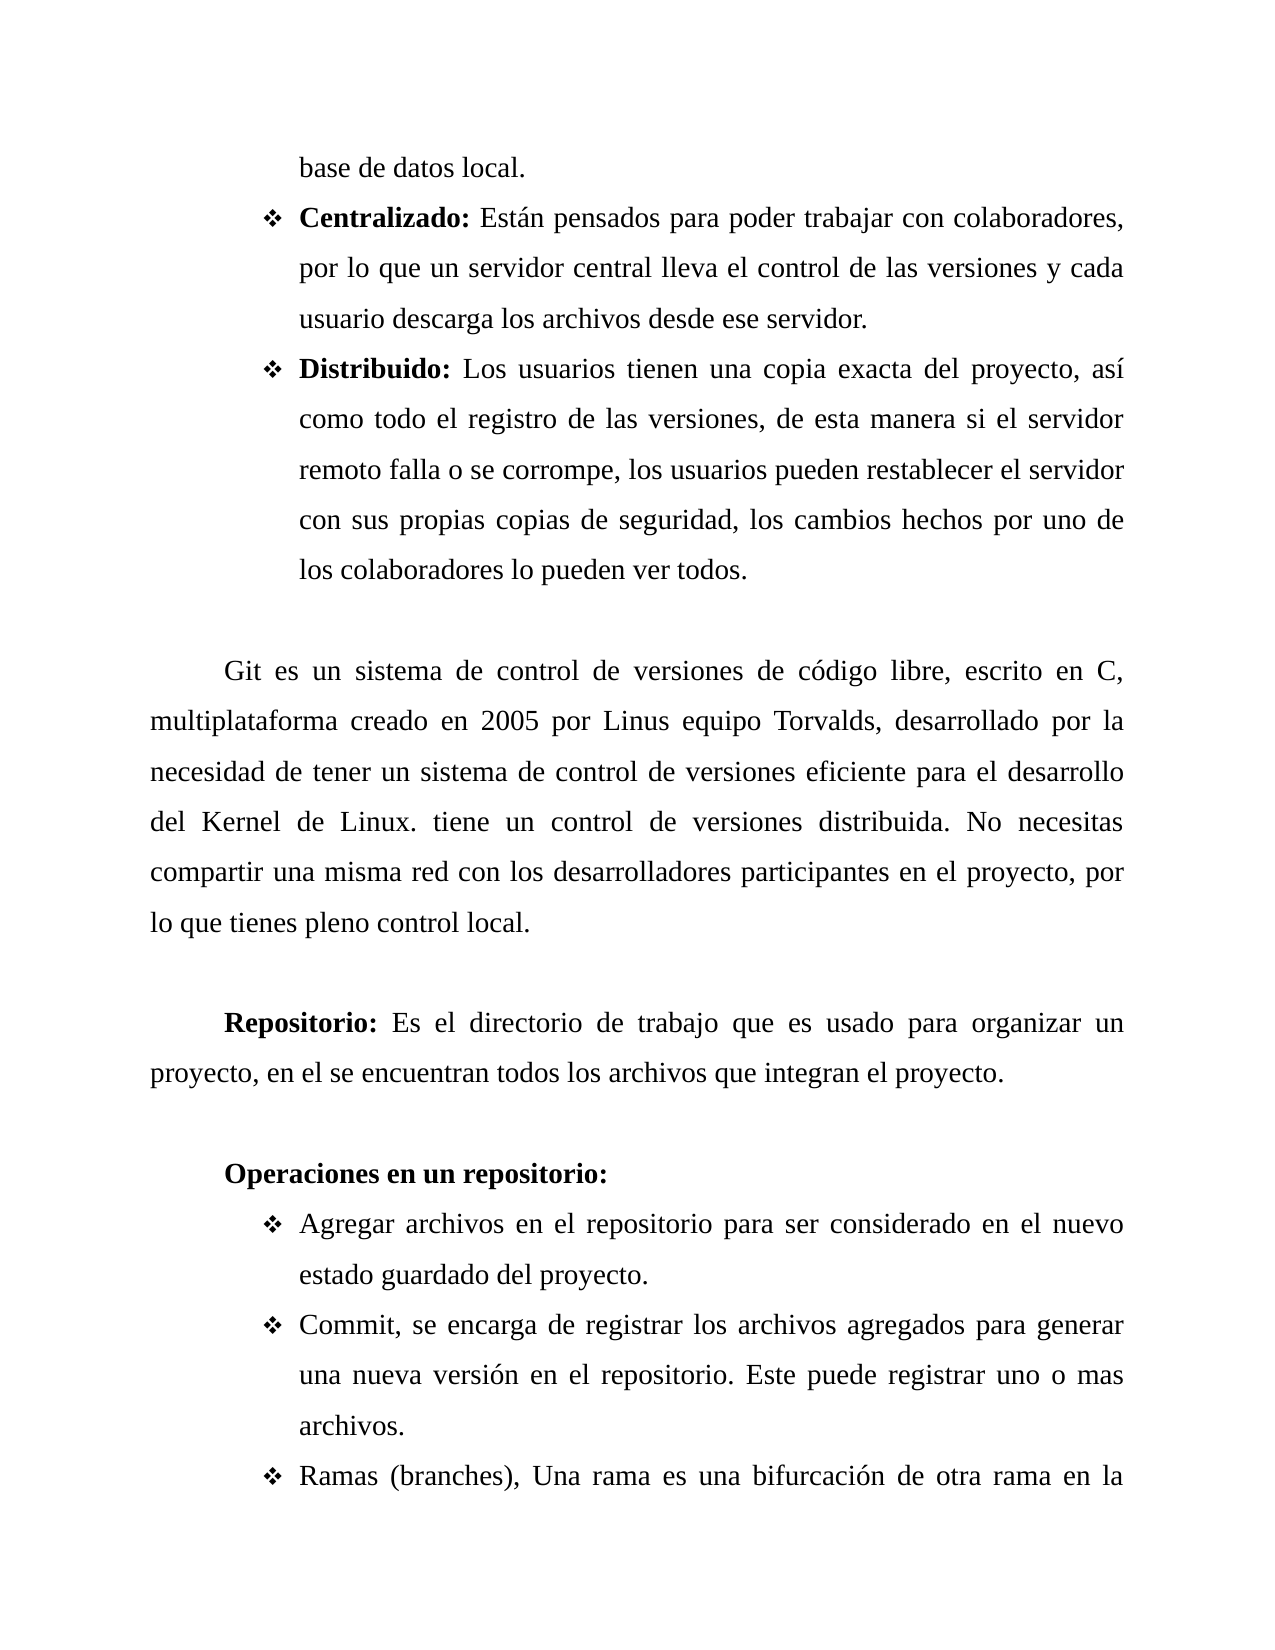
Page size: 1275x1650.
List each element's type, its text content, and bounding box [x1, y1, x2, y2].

list Agregar archivos en el repositorio para ser considerado en el nuevo estado guardado del proyecto. [261, 1207, 1125, 1290]
list Distribuido: Los usuarios tienen una copia exacta del proyecto, así como todo el registro de las versiones, de esta manera si el servidor remoto falla o se corrompe, los usuarios pueden restablecer el servidor con sus propias copias de seguridad, los cambios hechos por uno de los colaboradores lo pueden ver todos. [261, 351, 1125, 586]
text Git es un sistema de control de versiones de código libre, escrito en C, multiplataforma creado en 2005 por Linus equipo Torvalds, desarrollado por la necesidad de tener un sistema de control de versiones eficiente para el desarrollo del Kernel de Linux. tiene un control de versiones distribuida. No necesitas compartir una misma red con los desarrolladores participantes en el proyecto, por lo que tienes pleno control local. [150, 653, 1125, 938]
list Ramas (branches), Una rama es una bifurcación de otra rama en la [261, 1458, 1125, 1492]
text Operaciones en un repositorio: [150, 1156, 1125, 1190]
list Commit, se encarga de registrar los archivos agregados para generar una nueva versión en el repositorio. Este puede registrar uno o mas archivos. [261, 1307, 1125, 1441]
list Centralizado: Están pensados para poder trabajar con colaboradores, por lo que un servidor central lleva el control de las versiones y cada usuario descarga los archivos desde ese servidor. [261, 200, 1125, 334]
list base de datos local. [261, 150, 1125, 183]
text Repositorio: Es el directorio de trabajo que es usado para organizar un proyecto, en el se encuentran todos los archivos que integran el proyecto. [150, 1005, 1125, 1089]
